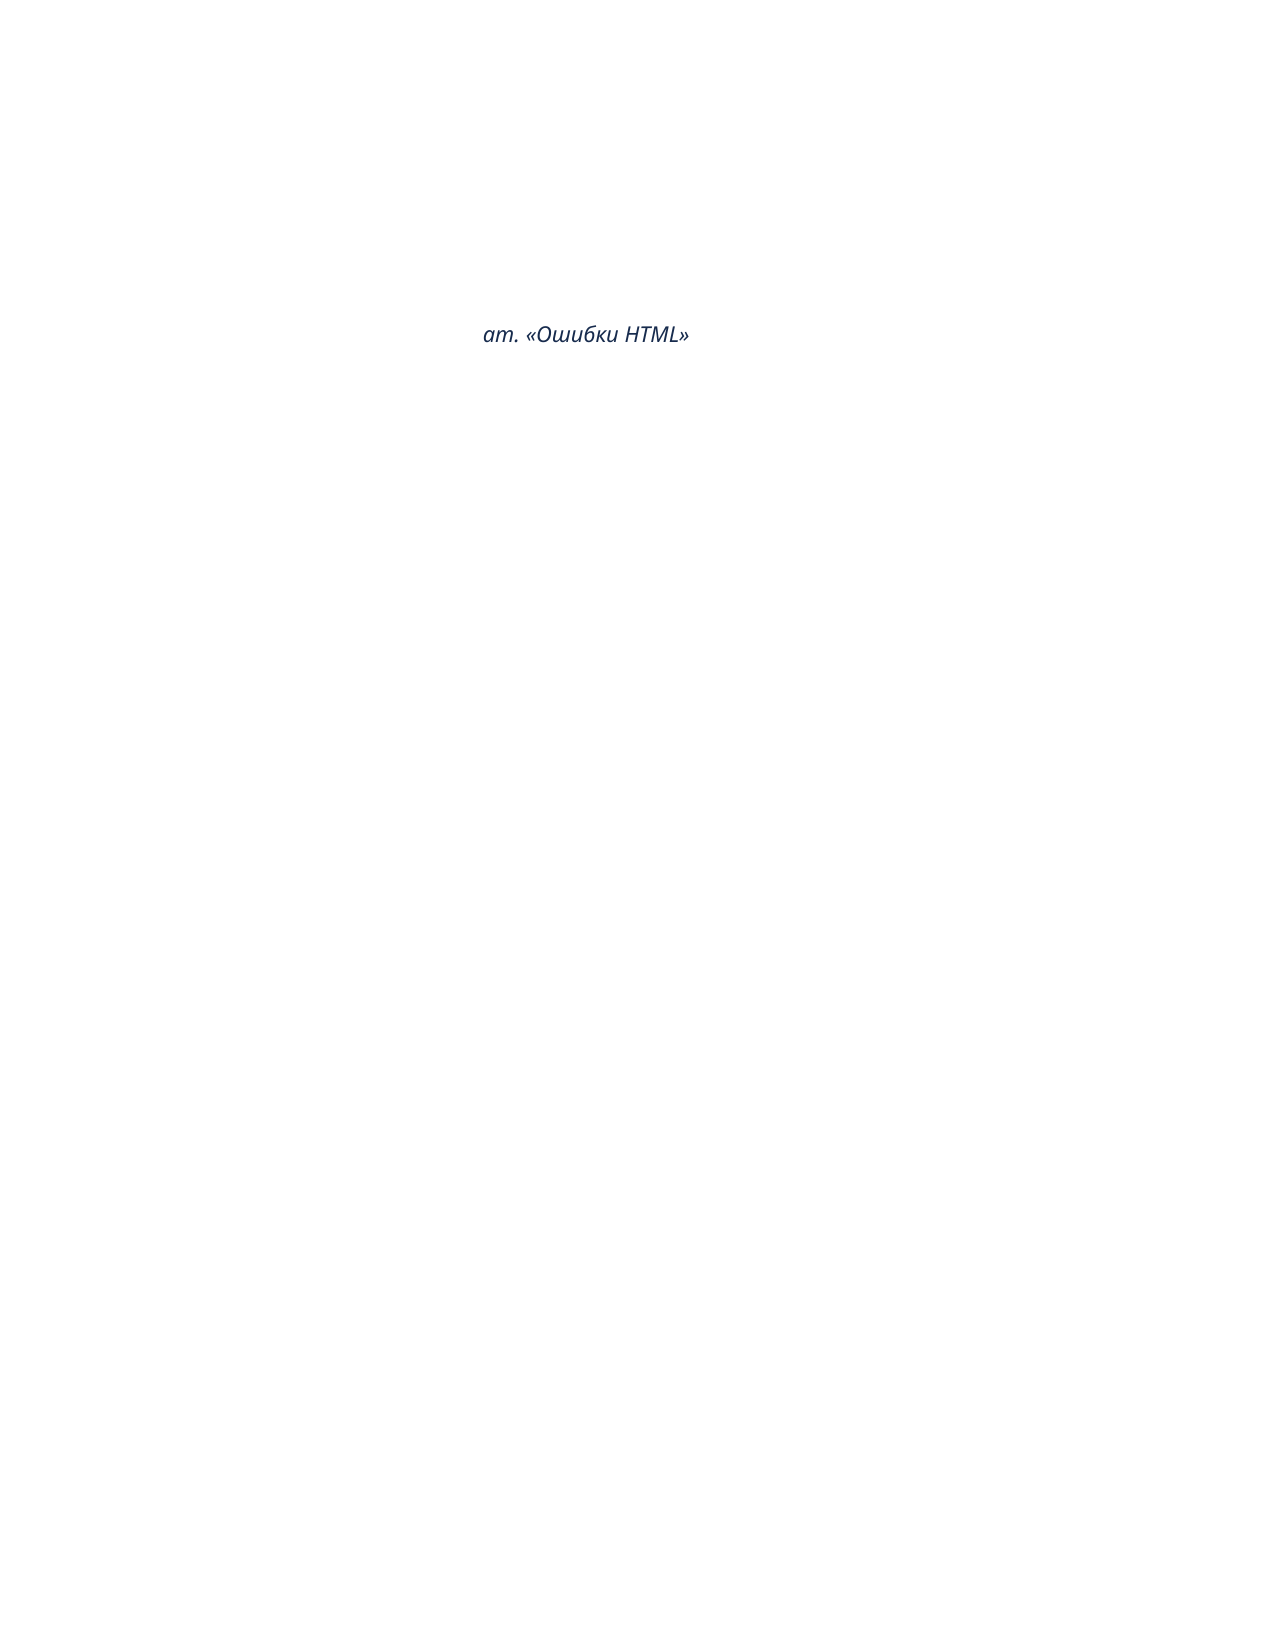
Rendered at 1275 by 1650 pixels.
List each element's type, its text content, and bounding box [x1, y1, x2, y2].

text ат. «Ошибки HTML» [18, 319, 1157, 349]
